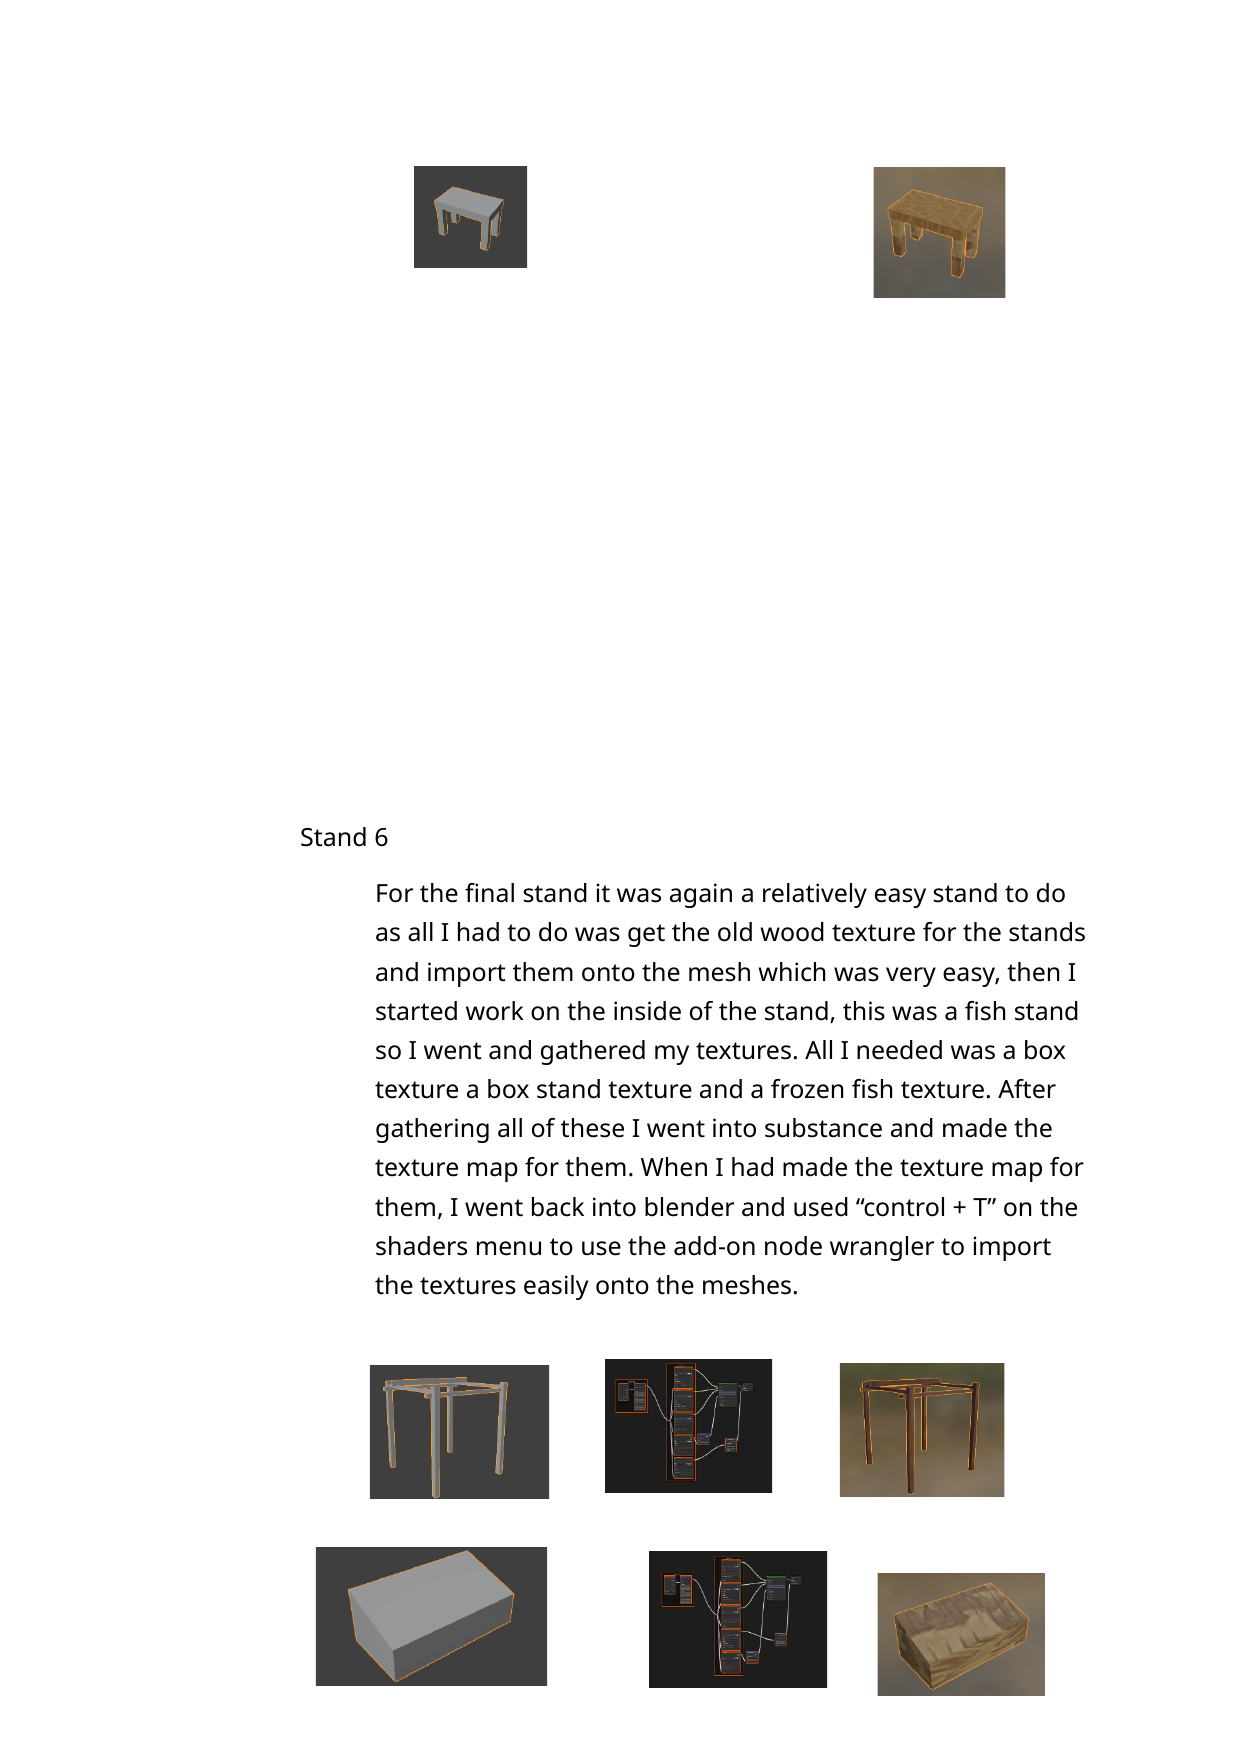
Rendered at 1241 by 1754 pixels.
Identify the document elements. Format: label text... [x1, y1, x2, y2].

text Stand 6 [225, 820, 1090, 854]
text For the final stand it was again a relatively easy stand to do as all I had to do was get the old wood texture for the stands and import them onto the mesh which was very easy, then I started work on the inside of the stand, this was a fish stand so I went and gathered my textures. All I needed was a box texture a box stand texture and a frozen fish texture. After gathering all of these I went into substance and made the texture map for them. When I had made the texture map for them, I went back into blender and used “control + T” on the shaders menu to use the add-on node wrangler to import the textures easily onto the meshes. [375, 876, 1090, 1302]
